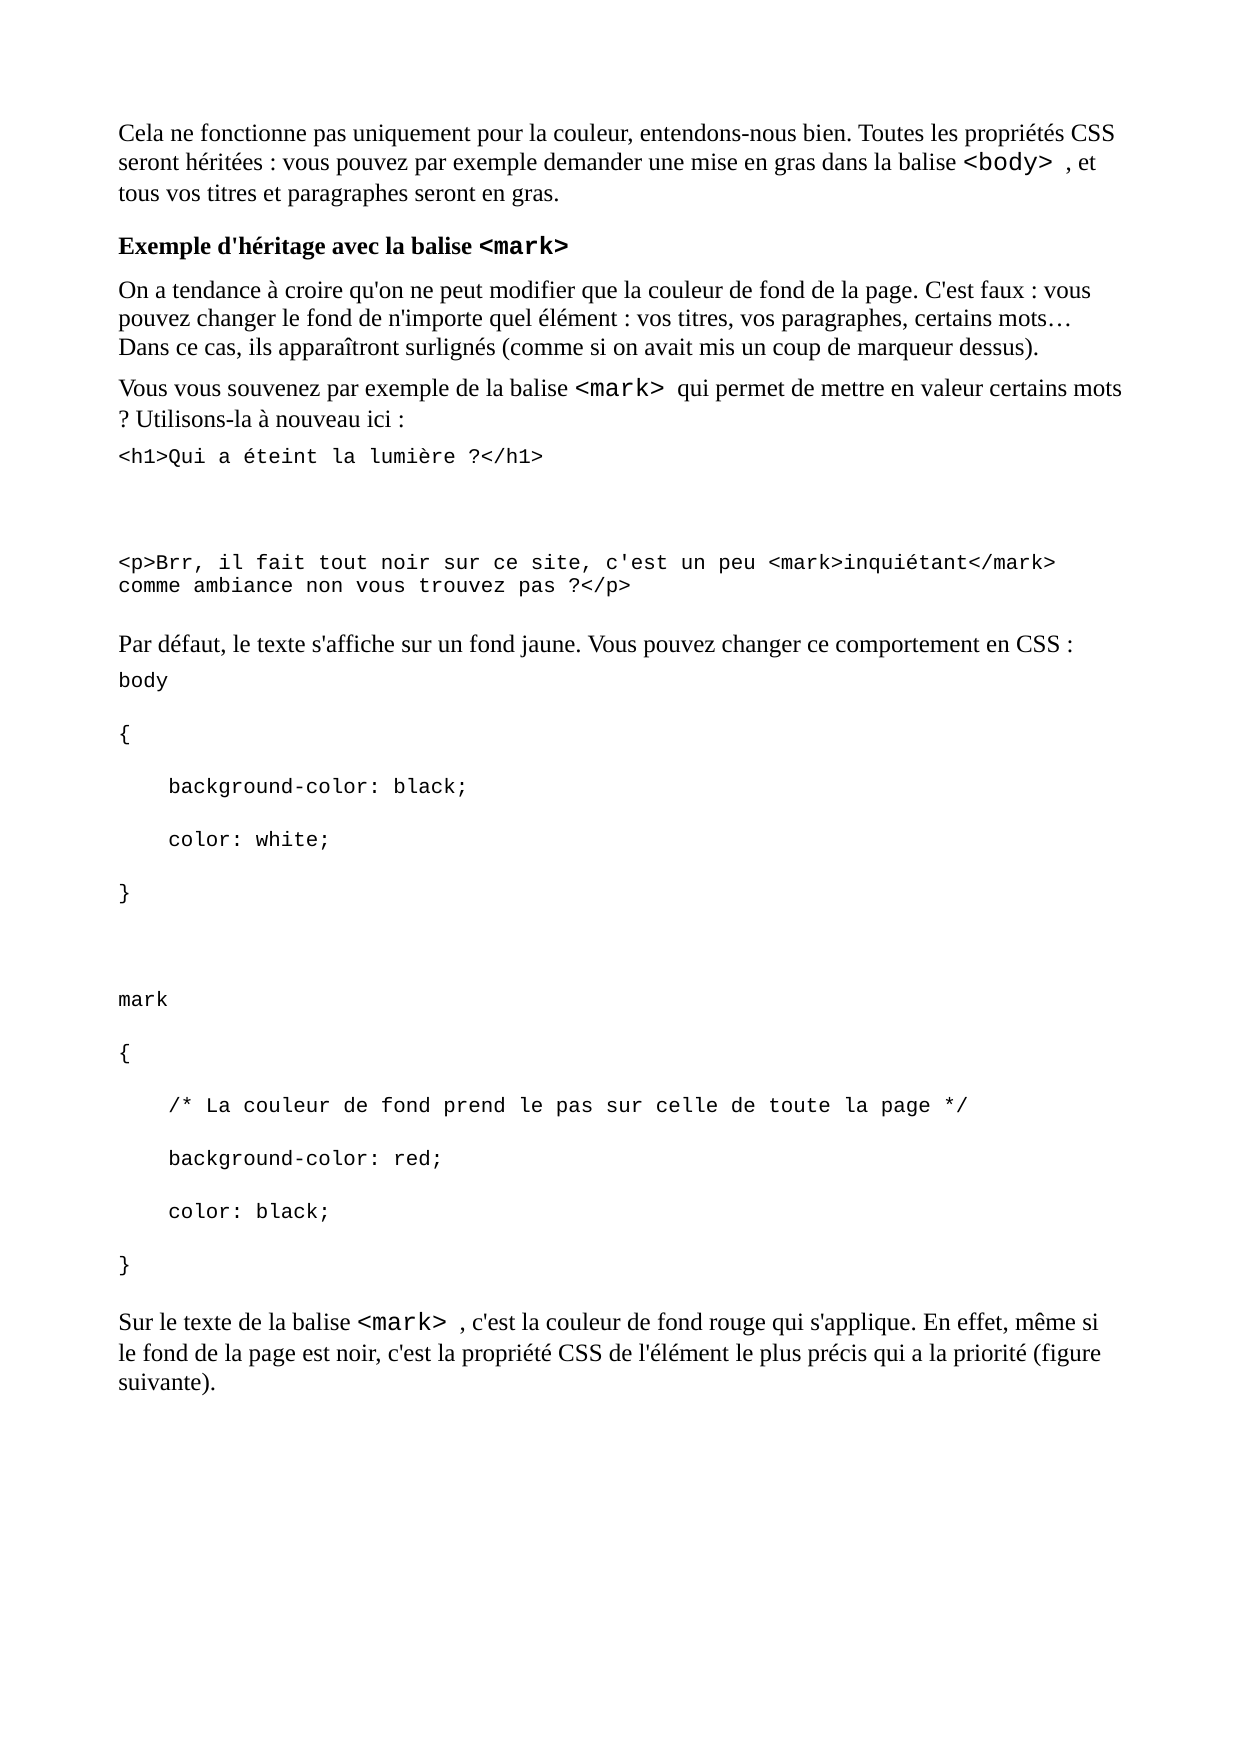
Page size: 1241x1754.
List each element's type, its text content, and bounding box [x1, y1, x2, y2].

text color: white; [118, 829, 1122, 853]
text Par défaut, le texte s'affiche sur un fond jaune. Vous pouvez changer ce comportement en CSS : [118, 629, 1122, 657]
text <p>Brr, il fait tout noir sur ce site, c'est un peu <mark>inquiétant</mark> comme ambiance non vous trouvez pas ?</p> [118, 552, 1122, 599]
text { [118, 723, 1122, 747]
text Sur le texte de la balise <mark> , c'est la couleur de fond rouge qui s'applique. En effet, même si le fond de la page est noir, c'est la propriété CSS de l'élément le plus précis qui a la priorité (figure suivante). [118, 1307, 1122, 1396]
text { [118, 1042, 1122, 1065]
text <h1>Qui a éteint la lumière ?</h1> [118, 446, 1122, 469]
text background-color: red; [118, 1148, 1122, 1172]
text color: black; [118, 1201, 1122, 1225]
text Vous vous souvenez par exemple de la balise <mark> qui permet de mettre en valeur certains mots ? Utilisons-la à nouveau ici : [118, 373, 1122, 433]
text mark [118, 989, 1122, 1012]
text } [118, 1254, 1122, 1278]
text } [118, 882, 1122, 906]
subtitle Exemple d'héritage avec la balise <mark> [118, 231, 1122, 262]
text background-color: black; [118, 776, 1122, 800]
text Cela ne fonctionne pas uniquement pour la couleur, entendons-nous bien. Toutes les propriétés CSS seront héritées : vous pouvez par exemple demander une mise en gras dans la balise <body> , et tous vos titres et paragraphes seront en gras. [118, 118, 1122, 206]
text On a tendance à croire qu'on ne peut modifier que la couleur de fond de la page. C'est faux : vous pouvez changer le fond de n'importe quel élément : vos titres, vos paragraphes, certains mots… Dans ce cas, ils apparaîtront surlignés (comme si on avait mis un coup de marqueur dessus). [118, 275, 1122, 361]
text body [118, 670, 1122, 693]
text /* La couleur de fond prend le pas sur celle de toute la page */ [118, 1095, 1122, 1118]
